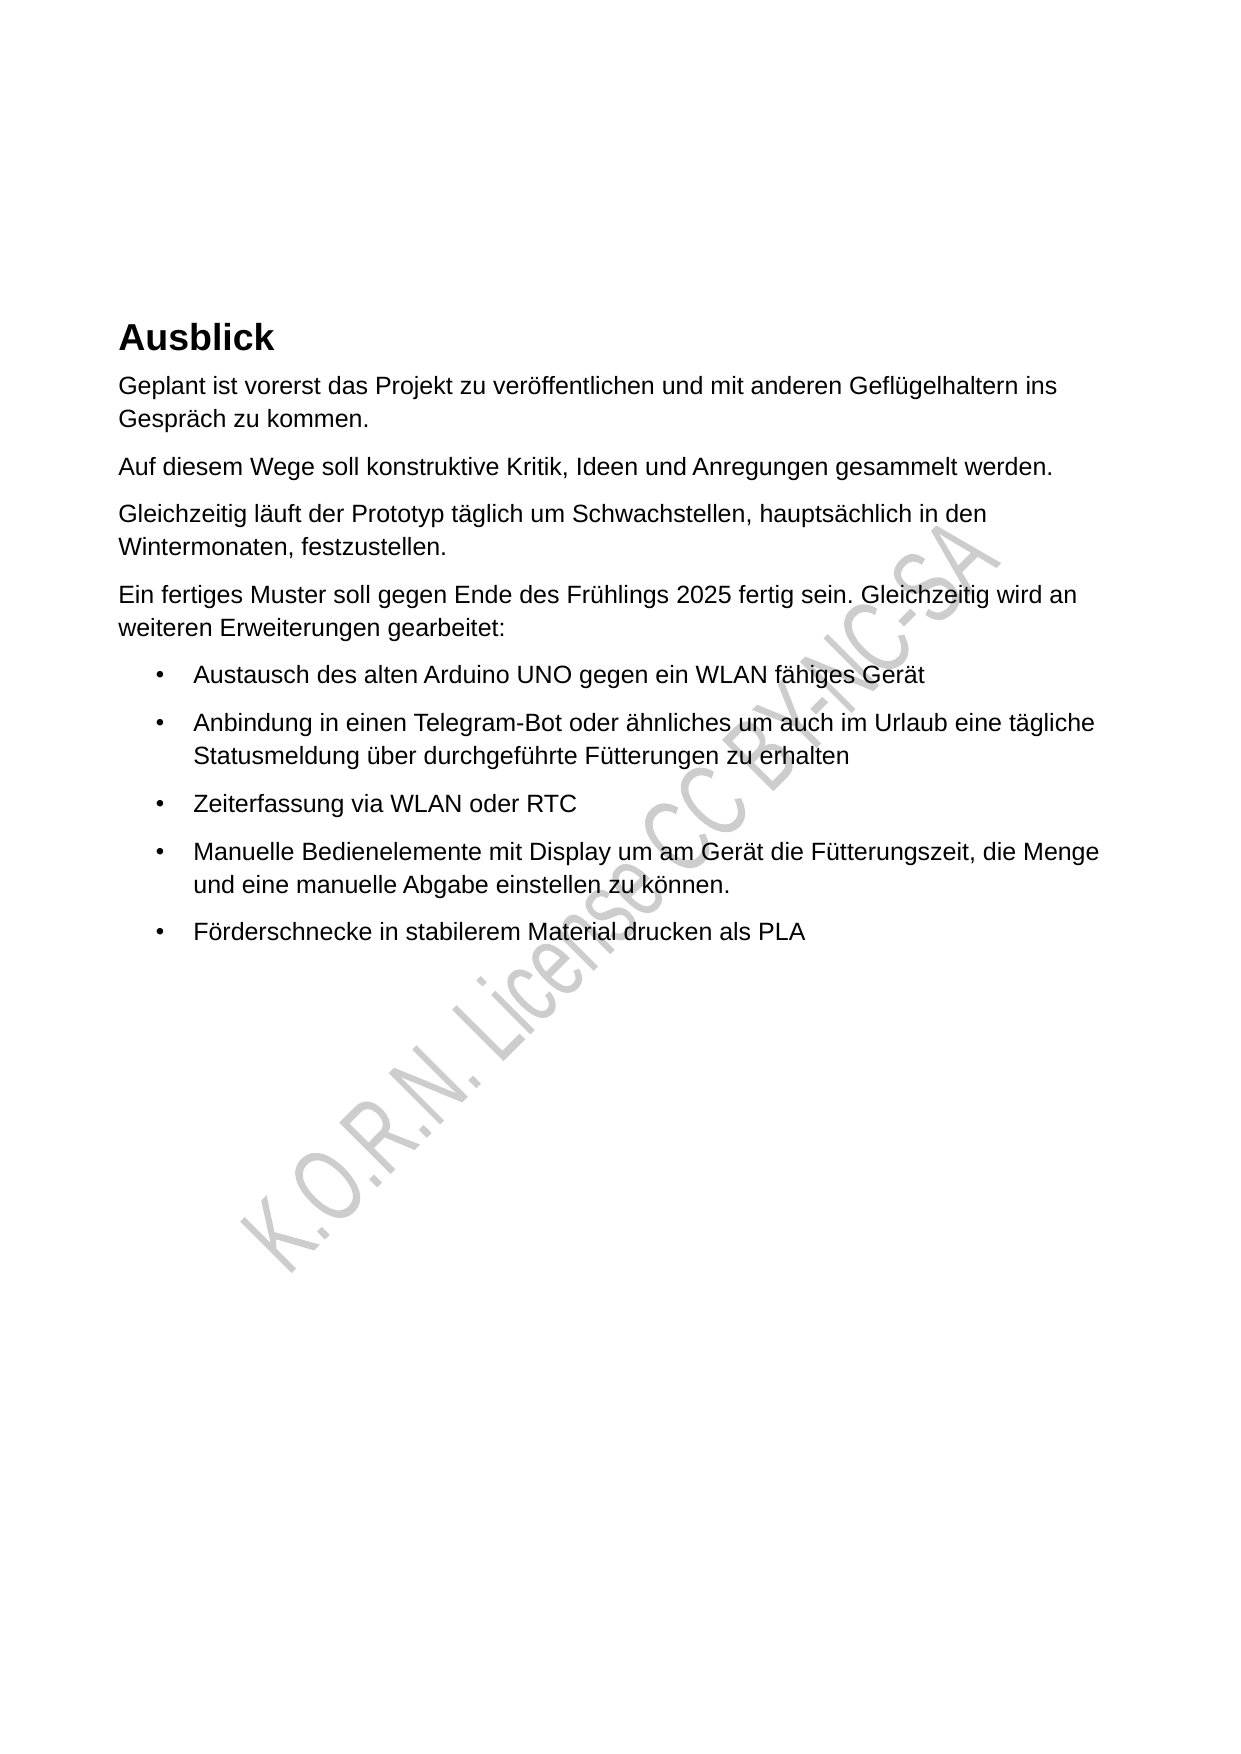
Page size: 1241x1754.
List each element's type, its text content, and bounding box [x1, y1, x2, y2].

list [689, 789, 1122, 818]
text Geplant ist vorerst das Projekt zu veröffentlichen und mit anderen Geflügelhaltern ins Gespräch zu kommen. [118, 371, 1122, 433]
list Förderschnecke in stabilerem Material drucken als PLA [582, 917, 1122, 946]
list Austausch des alten Arduino UNO gegen ein WLAN fähiges Gerät [156, 661, 826, 689]
text Auf diesem Wege soll konstruktive Kritik, Ideen und Anregungen gesammelt werden. [118, 452, 1122, 480]
list Zeiterfassung via WLAN oder RTC [156, 789, 696, 818]
list Austausch des alten Arduino UNO gegen ein WLAN fähiges Gerät [866, 661, 1122, 689]
subtitle Ausblick [118, 315, 1122, 358]
text Ein fertiges Muster soll gegen Ende des Frühlings 2025 fertig sein. Gleichzeitig wird an weiteren Erweiterungen gearbeitet: [118, 580, 1122, 642]
list Anbindung in einen Telegram-Bot oder ähnliches um auch im Urlaub eine tägliche Statusmeldung über durchgeführte Fütterungen zu erhalten [156, 708, 1122, 770]
list Förderschnecke in stabilerem Material drucken als PLA [156, 917, 567, 946]
text Gleichzeitig läuft der Prototyp täglich um Schwachstellen, hauptsächlich in den Wintermonaten, festzustellen. [118, 499, 1122, 561]
list Manuelle Bedienelemente mit Display um am Gerät die Fütterungszeit, die Menge und eine manuelle Abgabe einstellen zu können. [156, 837, 1122, 898]
